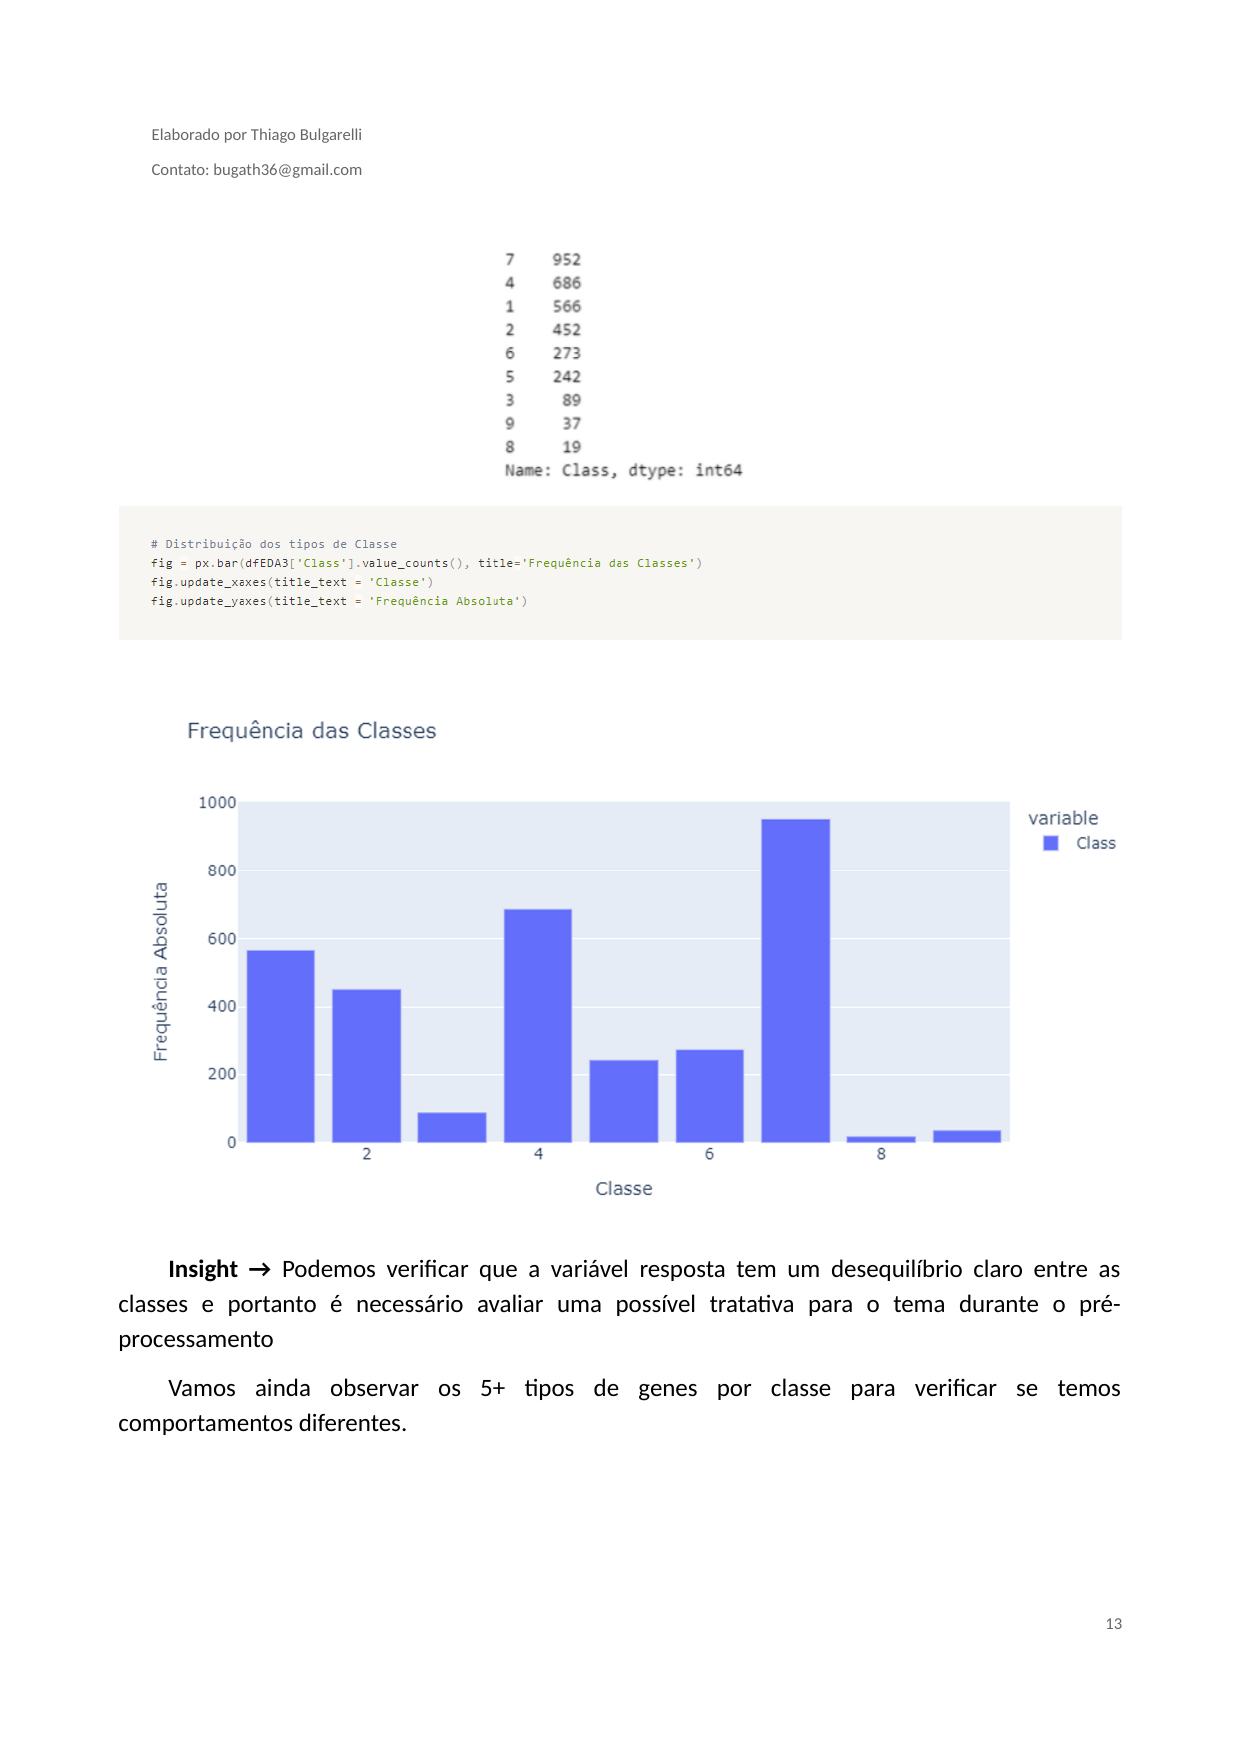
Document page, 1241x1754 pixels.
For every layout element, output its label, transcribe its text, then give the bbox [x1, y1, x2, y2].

picture [118, 506, 1123, 640]
text Vamos ainda observar os 5+ tipos de genes por classe para verificar se temos comportamentos diferentes. [118, 1372, 1122, 1438]
picture [122, 703, 1120, 1199]
text Insight → Podemos verificar que a variável resposta tem um desequilíbrio claro entre as classes e portanto é necessário avaliar uma possível tratativa para o tema durante o pré-processamento [118, 1253, 1122, 1353]
